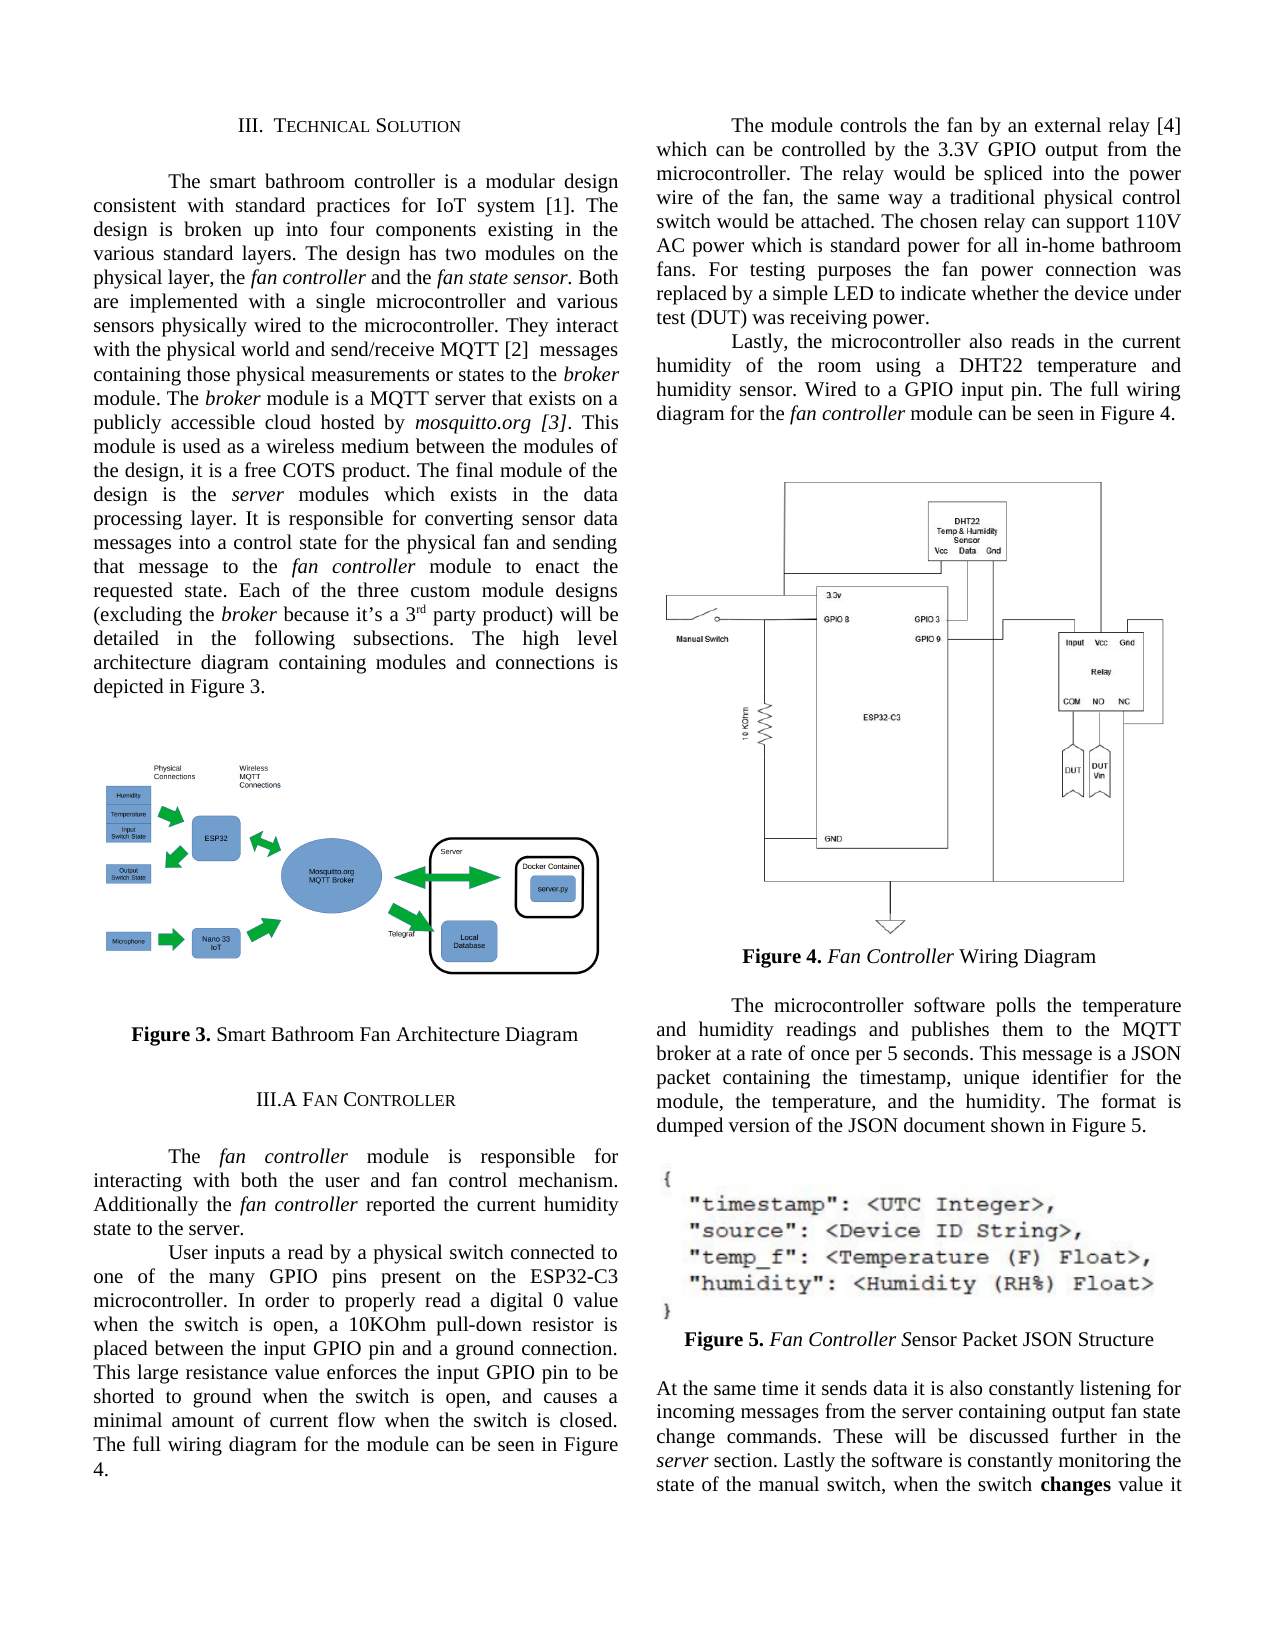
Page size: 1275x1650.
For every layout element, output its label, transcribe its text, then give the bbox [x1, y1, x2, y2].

text Lastly, the microcontroller also reads in the current humidity of the room using a DHT22 temperature and humidity sensor. Wired to a GPIO input pin. The full wiring diagram for the fan controller module can be seen in Figure 4. [656, 329, 1182, 425]
text At the same time it sends data it is also constantly listening for incoming messages from the server containing output fan state change commands. These will be discussed further in the server section. Lastly the software is constantly monitoring the state of the manual switch, when the switch changes value it [656, 1375, 1182, 1496]
text The module controls the fan by an external relay [4] which can be controlled by the 3.3V GPIO output from the microcontroller. The relay would be spliced into the power wire of the fan, the same way a traditional physical control switch would be attached. The chosen relay can support 110V AC power which is standard power for all in-home bathroom fans. For testing purposes the fan power connection was replaced by a simple LED to indicate whether the device under test (DUT) was receiving power. [656, 112, 1182, 329]
picture [93, 746, 619, 999]
text User inputs a read by a physical switch connected to one of the many GPIO pins present on the ESP32-C3 microcontroller. In order to properly read a digital 0 value when the switch is open, a 10KOhm pull-down resistor is placed between the input GPIO pin and a ground connection. This large resistance value enforces the input GPIO pin to be shorted to ground when the switch is open, and causes a minimal amount of current flow when the switch is closed. The full wiring diagram for the module can be seen in Figure 4. [93, 1240, 619, 1481]
picture [656, 473, 1182, 945]
picture [656, 1161, 1182, 1328]
text The fan controller module is responsible for interacting with both the user and fan control mechanism. Additionally the fan controller reported the current humidity state to the server. [93, 1144, 619, 1240]
text The microcontroller software polls the temperature and humidity readings and publishes them to the MQTT broker at a rate of once per 5 seconds. This message is a JSON packet containing the timestamp, unique identifier for the module, the temperature, and the humidity. The format is dumped version of the JSON document shown in Figure 5. [656, 992, 1182, 1137]
text The smart bathroom controller is a modular design consistent with standard practices for IoT system [1]. The design is broken up into four components existing in the various standard layers. The design has two modules on the physical layer, the fan controller and the fan state sensor. Both are implemented with a single microcontroller and various sensors physically wired to the microcontroller. They interact with the physical world and send/receive MQTT [2] messages containing those physical measurements or states to the broker module. The broker module is a MQTT server that exists on a publicly accessible cloud hosted by mosquitto.org [3]. This module is used as a wireless medium between the modules of the design, it is a free COTS product. The final module of the design is the server modules which exists in the data processing layer. It is responsible for converting sensor data messages into a control state for the physical fan and sending that message to the fan controller module to enact the requested state. Each of the three custom module designs (excluding the broker because it’s a 3rd party product) will be detailed in the following subsections. The high level architecture diagram containing modules and connections is depicted in Figure 3. [93, 169, 619, 698]
text Figure 3. Smart Bathroom Fan Architecture Diagram [93, 1022, 619, 1046]
text Figure 5. Fan Controller Sensor Packet JSON Structure [656, 1328, 1182, 1351]
text Figure 4. Fan Controller Wiring Diagram [656, 945, 1182, 968]
subtitle III.A Fan Controller [93, 1087, 619, 1111]
subtitle Technical Solution [93, 112, 619, 137]
